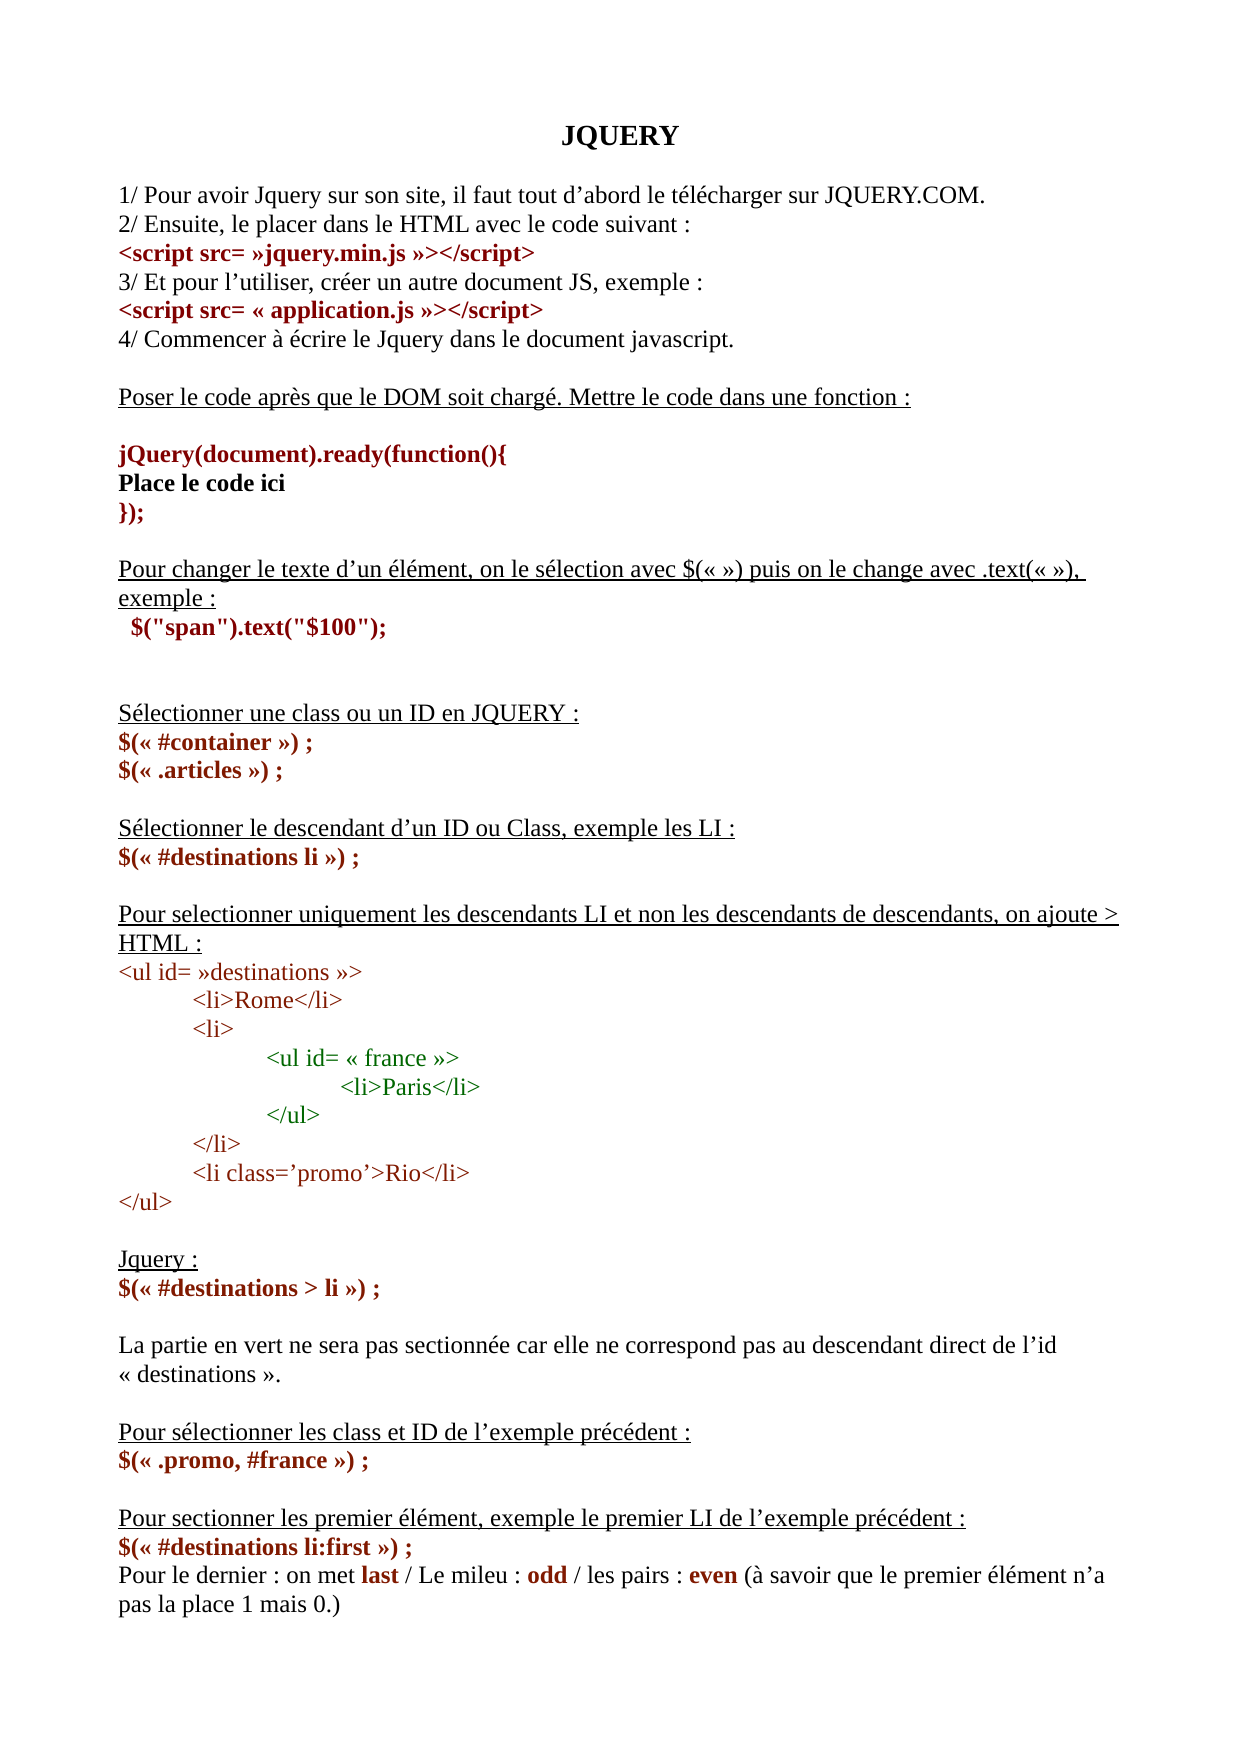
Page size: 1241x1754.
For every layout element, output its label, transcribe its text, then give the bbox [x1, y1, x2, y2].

text <script src= »jquery.min.js »></script> [118, 238, 1122, 267]
text $(« .promo, #france ») ; [118, 1445, 1122, 1474]
text Pour selectionner uniquement les descendants LI et non les descendants de descendants, on ajoute > [118, 899, 1122, 928]
text La partie en vert ne sera pas sectionnée car elle ne correspond pas au descendant direct de l’id « destinations ». [118, 1330, 1122, 1388]
text }); [118, 497, 1122, 525]
text <ul id= « france »> [118, 1043, 1122, 1072]
text Sélectionner le descendant d’un ID ou Class, exemple les LI : [118, 813, 1122, 842]
text <li>Rome</li> [118, 985, 1122, 1014]
text 2/ Ensuite, le placer dans le HTML avec le code suivant : [118, 209, 1122, 238]
text Pour le dernier : on met last / Le mileu : odd / les pairs : even (à savoir que le premier élément n’a pas la place 1 mais 0.) [118, 1560, 1122, 1618]
text Poser le code après que le DOM soit chargé. Mettre le code dans une fonction : [118, 382, 1122, 410]
text $(« #destinations li ») ; [118, 842, 1122, 870]
text 4/ Commencer à écrire le Jquery dans le document javascript. [118, 324, 1122, 353]
text Pour sectionner les premier élément, exemple le premier LI de l’exemple précédent : [118, 1503, 1122, 1532]
text $("span").text("$100"); [118, 612, 1122, 640]
text Pour changer le texte d’un élément, on le sélection avec $(« ») puis on le change avec .text(« »), exemple : [118, 554, 1122, 612]
text HTML : [118, 928, 1122, 957]
text <li>Paris</li> [118, 1072, 1122, 1100]
text $(« #destinations li:first ») ; [118, 1532, 1122, 1560]
text $(« #destinations > li ») ; [118, 1273, 1122, 1302]
text <li> [118, 1014, 1122, 1043]
text Sélectionner une class ou un ID en JQUERY : [118, 698, 1122, 727]
text <script src= « application.js »></script> [118, 295, 1122, 324]
text Place le code ici [118, 468, 1122, 497]
text Pour sélectionner les class et ID de l’exemple précédent : [118, 1417, 1122, 1445]
text <ul id= »destinations »> [118, 957, 1122, 985]
text 1/ Pour avoir Jquery sur son site, il faut tout d’abord le télécharger sur JQUERY.COM. [118, 180, 1122, 209]
text <li class=’promo’>Rio</li> [118, 1158, 1122, 1187]
text </ul> [118, 1187, 1122, 1215]
text 3/ Et pour l’utiliser, créer un autre document JS, exemple : [118, 267, 1122, 295]
text jQuery(document).ready(function(){ [118, 439, 1122, 468]
text $(« #container ») ; [118, 727, 1122, 755]
text Jquery : [118, 1244, 1122, 1273]
text $(« .articles ») ; [118, 755, 1122, 784]
text </ul> [118, 1100, 1122, 1129]
text JQUERY [118, 118, 1122, 152]
text </li> [118, 1129, 1122, 1158]
